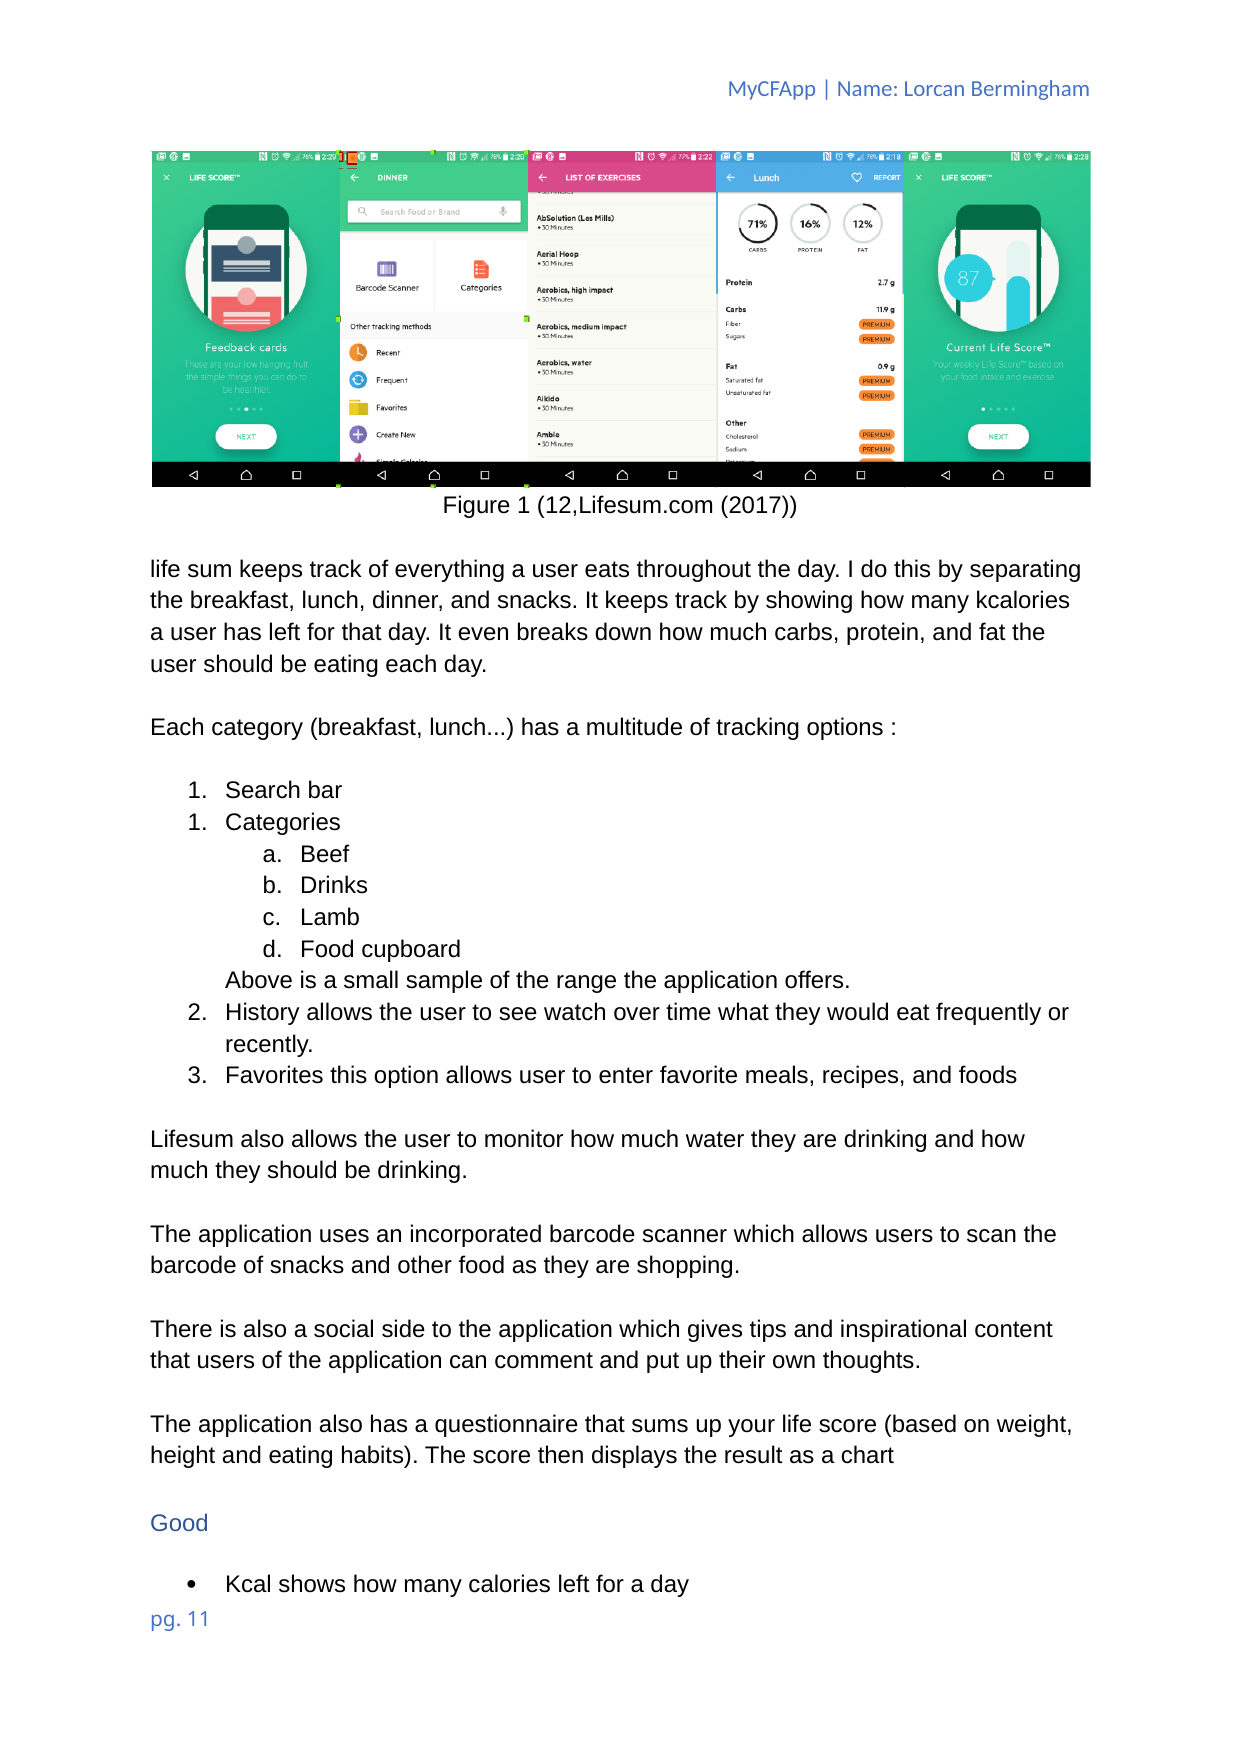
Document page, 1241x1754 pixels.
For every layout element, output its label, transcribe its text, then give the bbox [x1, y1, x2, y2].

text Each category (breakfast, lunch...) has a multitude of tracking options : [150, 713, 1090, 741]
list Search bar [187, 776, 1090, 804]
text Lifesum also allows the user to monitor how much water they are drinking and how much they should be drinking. [150, 1125, 1090, 1184]
subtitle Good [150, 1509, 1090, 1536]
text There is also a social side to the application which gives tips and inspirational content that users of the application can comment and put up their own thoughts. [150, 1315, 1090, 1374]
list Beef [262, 840, 1090, 867]
list Food cupboard [262, 935, 1090, 962]
list Favorites this option allows user to enter favorite meals, recipes, and foods [187, 1061, 1090, 1089]
text life sum keeps track of everything a user eats throughout the day. I do this by separating the breakfast, lunch, dinner, and snacks. It keeps track by showing how many kcalories a user has left for that day. It even breaks down how much carbs, protein, and fat the user should be eating each day. [150, 555, 1090, 677]
text Figure 1 (12,Lifesum.com (2017)) [150, 491, 1090, 519]
list History allows the user to see watch over time what they would eat frequently or recently. [187, 998, 1090, 1057]
list Drinks [262, 871, 1090, 899]
list Categories [187, 808, 1090, 836]
list Kcal shows how many calories left for a day [187, 1570, 1090, 1598]
text The application also has a questionnaire that sums up your life score (based on weight, height and eating habits). The score then displays the result as a chart [150, 1410, 1090, 1469]
text The application uses an incorporated barcode scanner which allows users to scan the barcode of snacks and other food as they are shopping. [150, 1220, 1090, 1279]
list Lamb [262, 903, 1090, 931]
text Above is a small sample of the range the application offers. [225, 966, 1090, 994]
